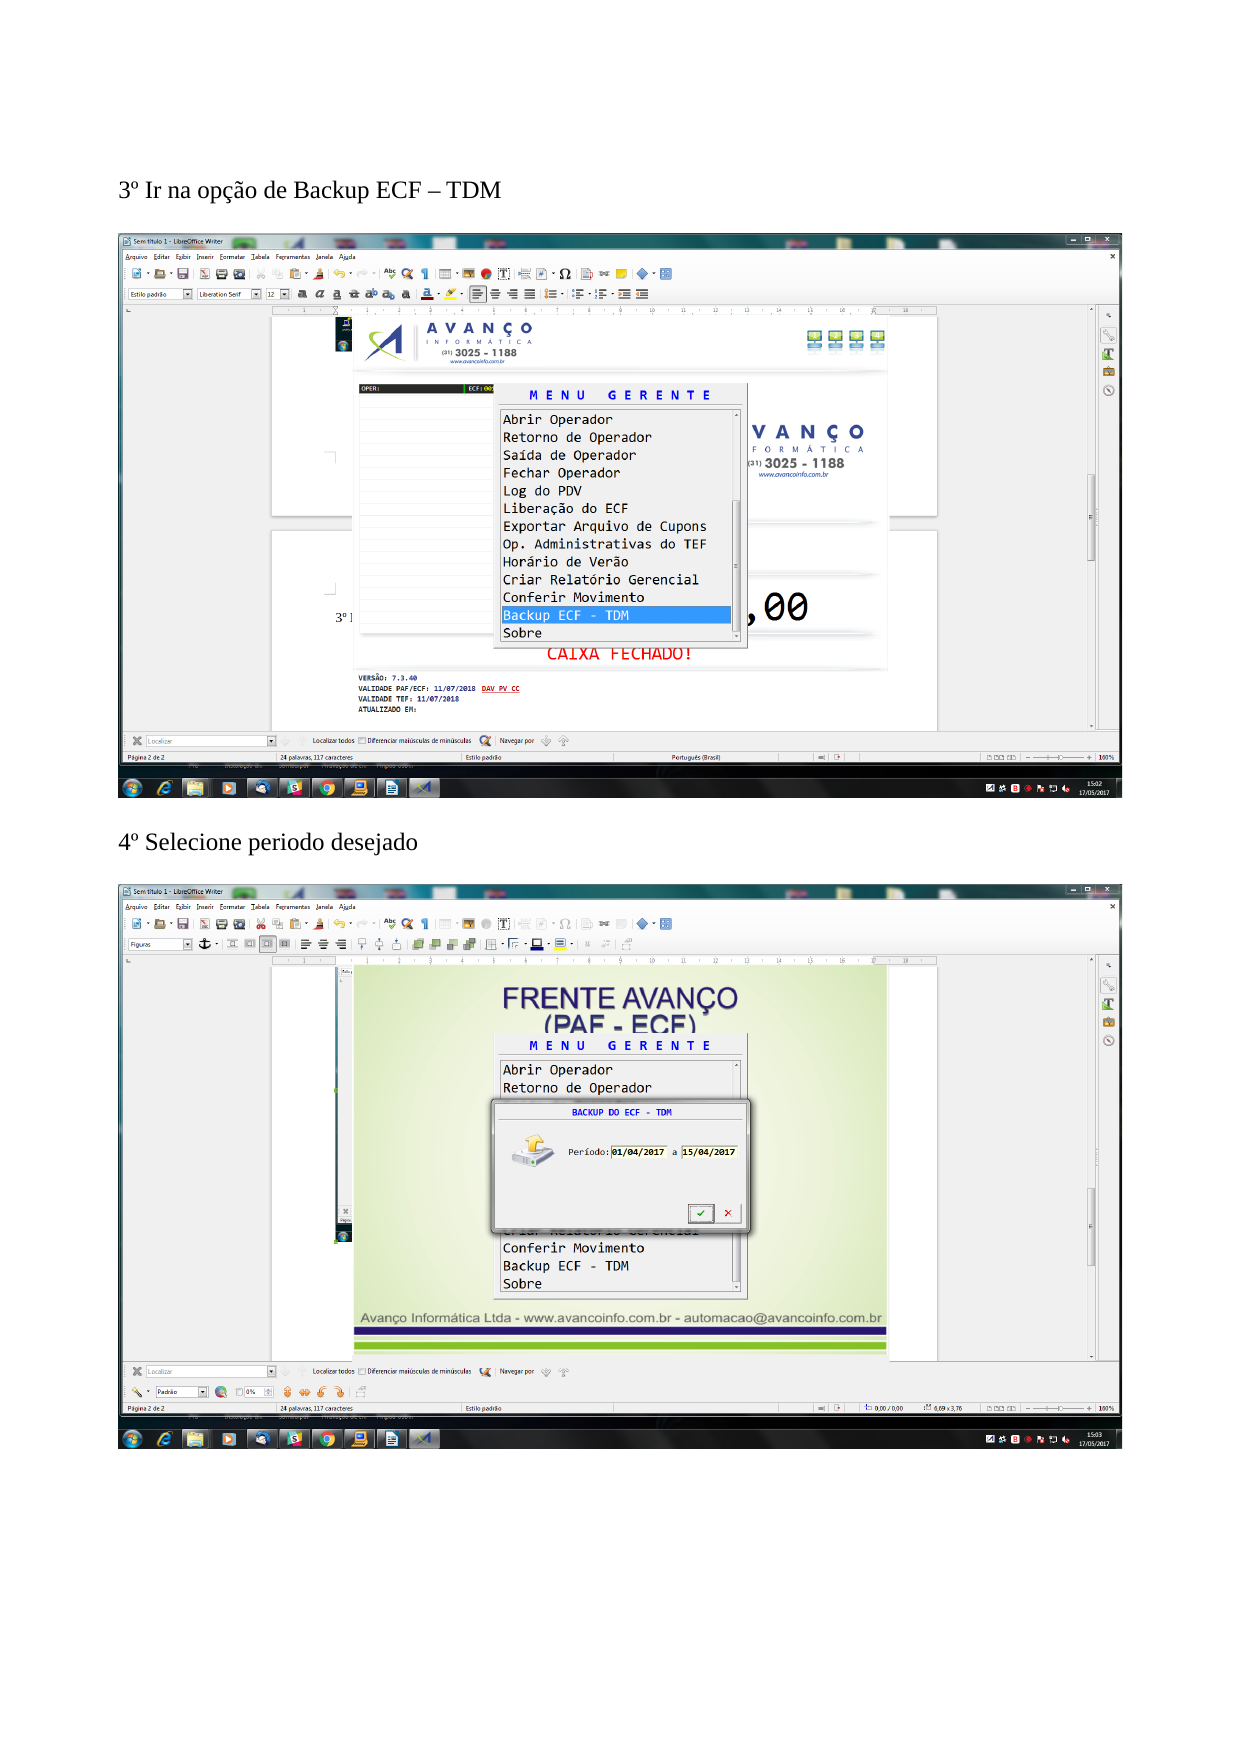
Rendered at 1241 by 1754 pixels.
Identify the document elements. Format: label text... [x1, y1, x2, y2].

text 4º Selecione periodo desejado [118, 827, 1122, 855]
text 3º Ir na opção de Backup ECF – TDM [118, 176, 1122, 204]
picture [118, 233, 1123, 798]
picture [118, 884, 1123, 1449]
